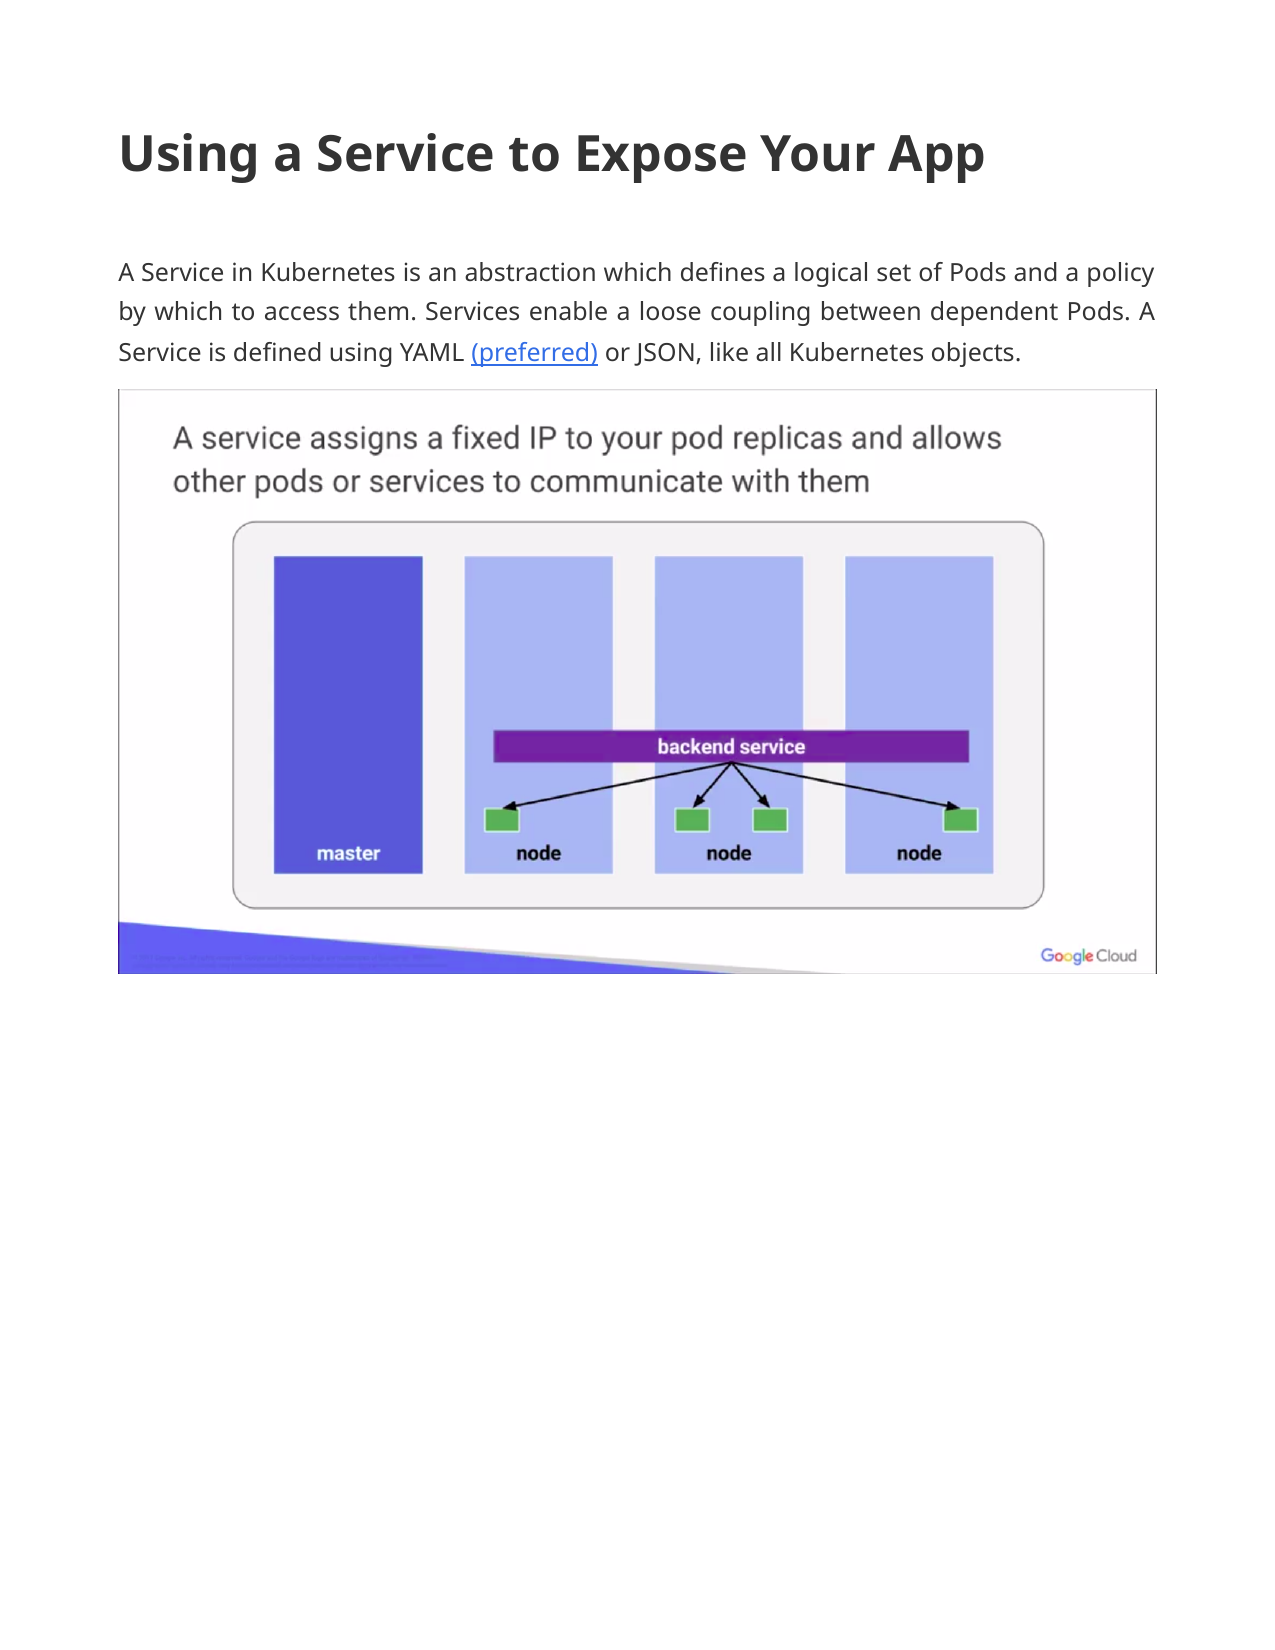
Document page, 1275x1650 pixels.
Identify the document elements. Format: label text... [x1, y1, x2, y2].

picture [118, 389, 1157, 974]
text A Service in Kubernetes is an abstraction which defines a logical set of Pods and a policy by which to access them. Services enable a loose coupling between dependent Pods. A Service is defined using YAML (preferred) or JSON, like all Kubernetes objects. [118, 255, 1157, 369]
subtitle Using a Service to Expose Your App [118, 118, 1157, 186]
